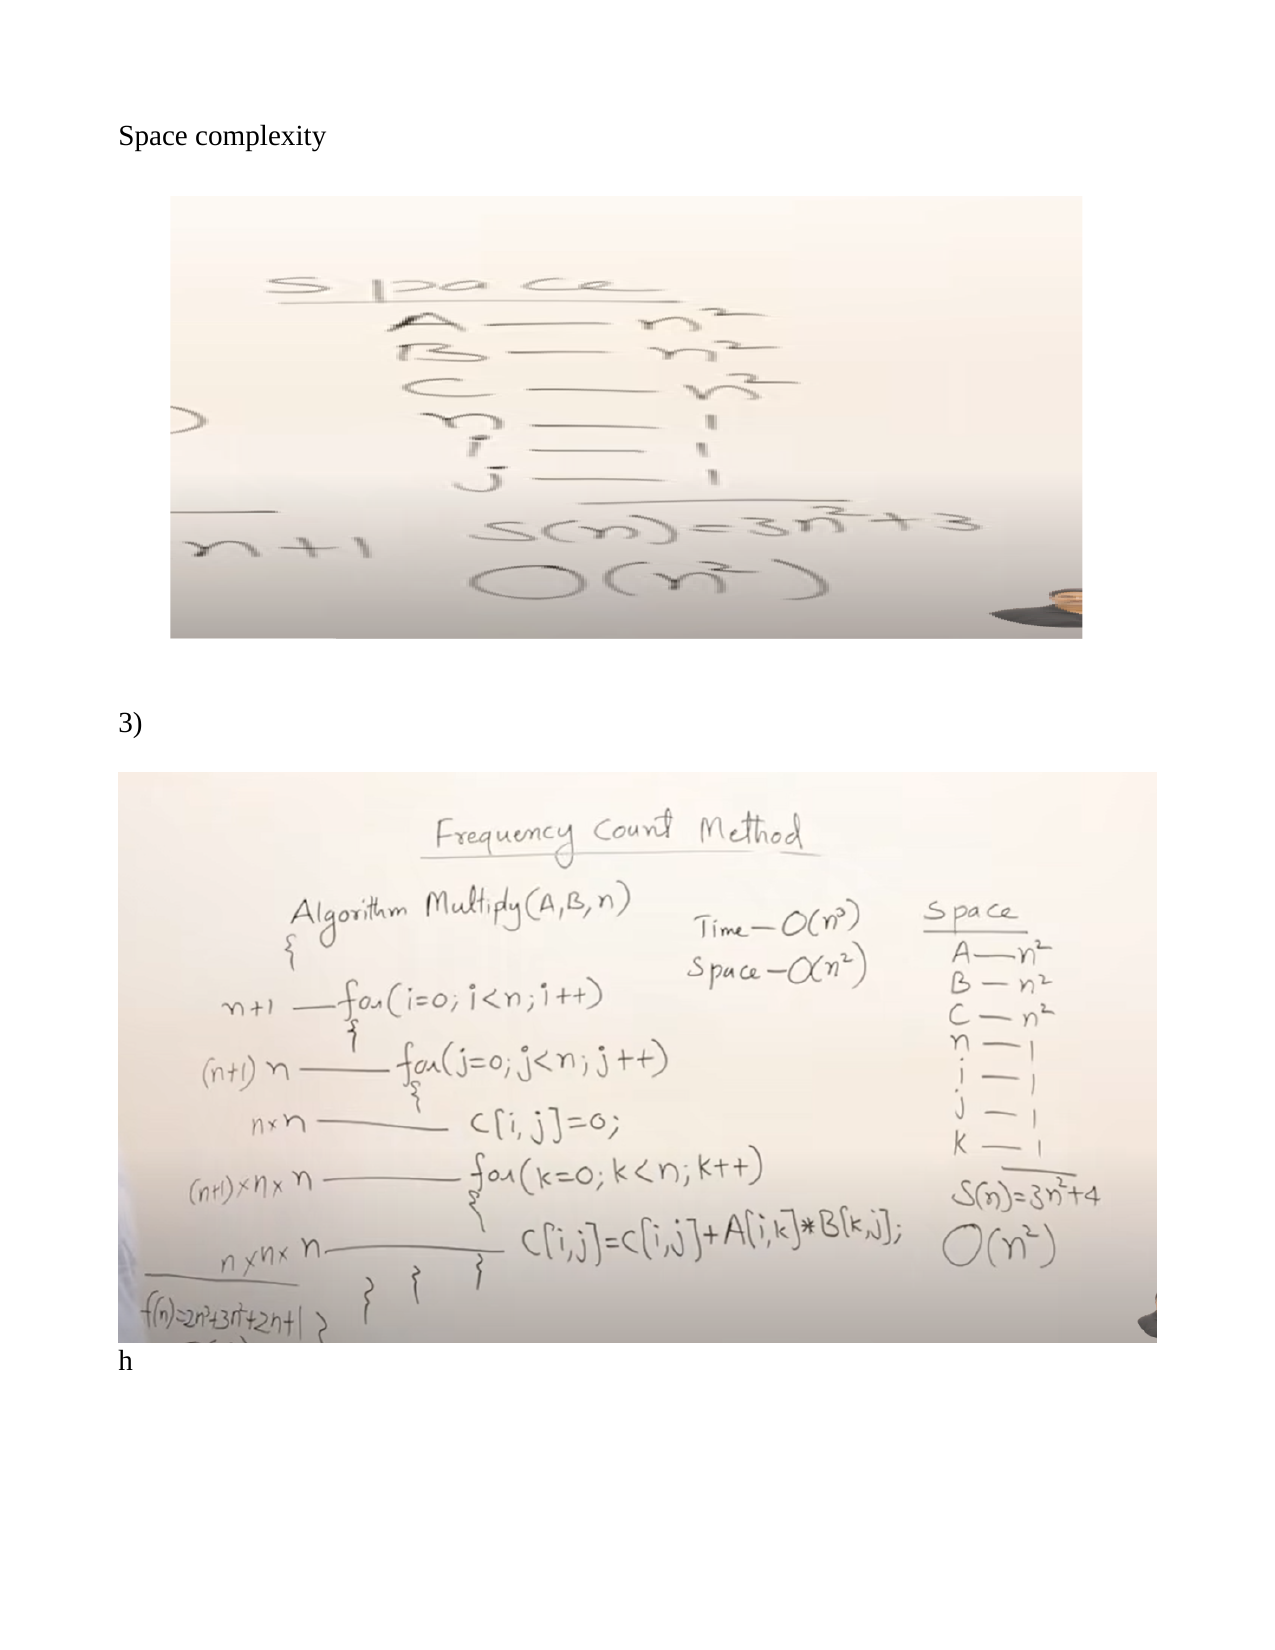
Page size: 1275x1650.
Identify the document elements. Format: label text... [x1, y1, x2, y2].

text Space complexity [118, 118, 1157, 152]
picture [170, 196, 1083, 639]
text 3) [118, 706, 1157, 739]
text h [118, 1343, 1157, 1376]
picture [118, 772, 1157, 1343]
